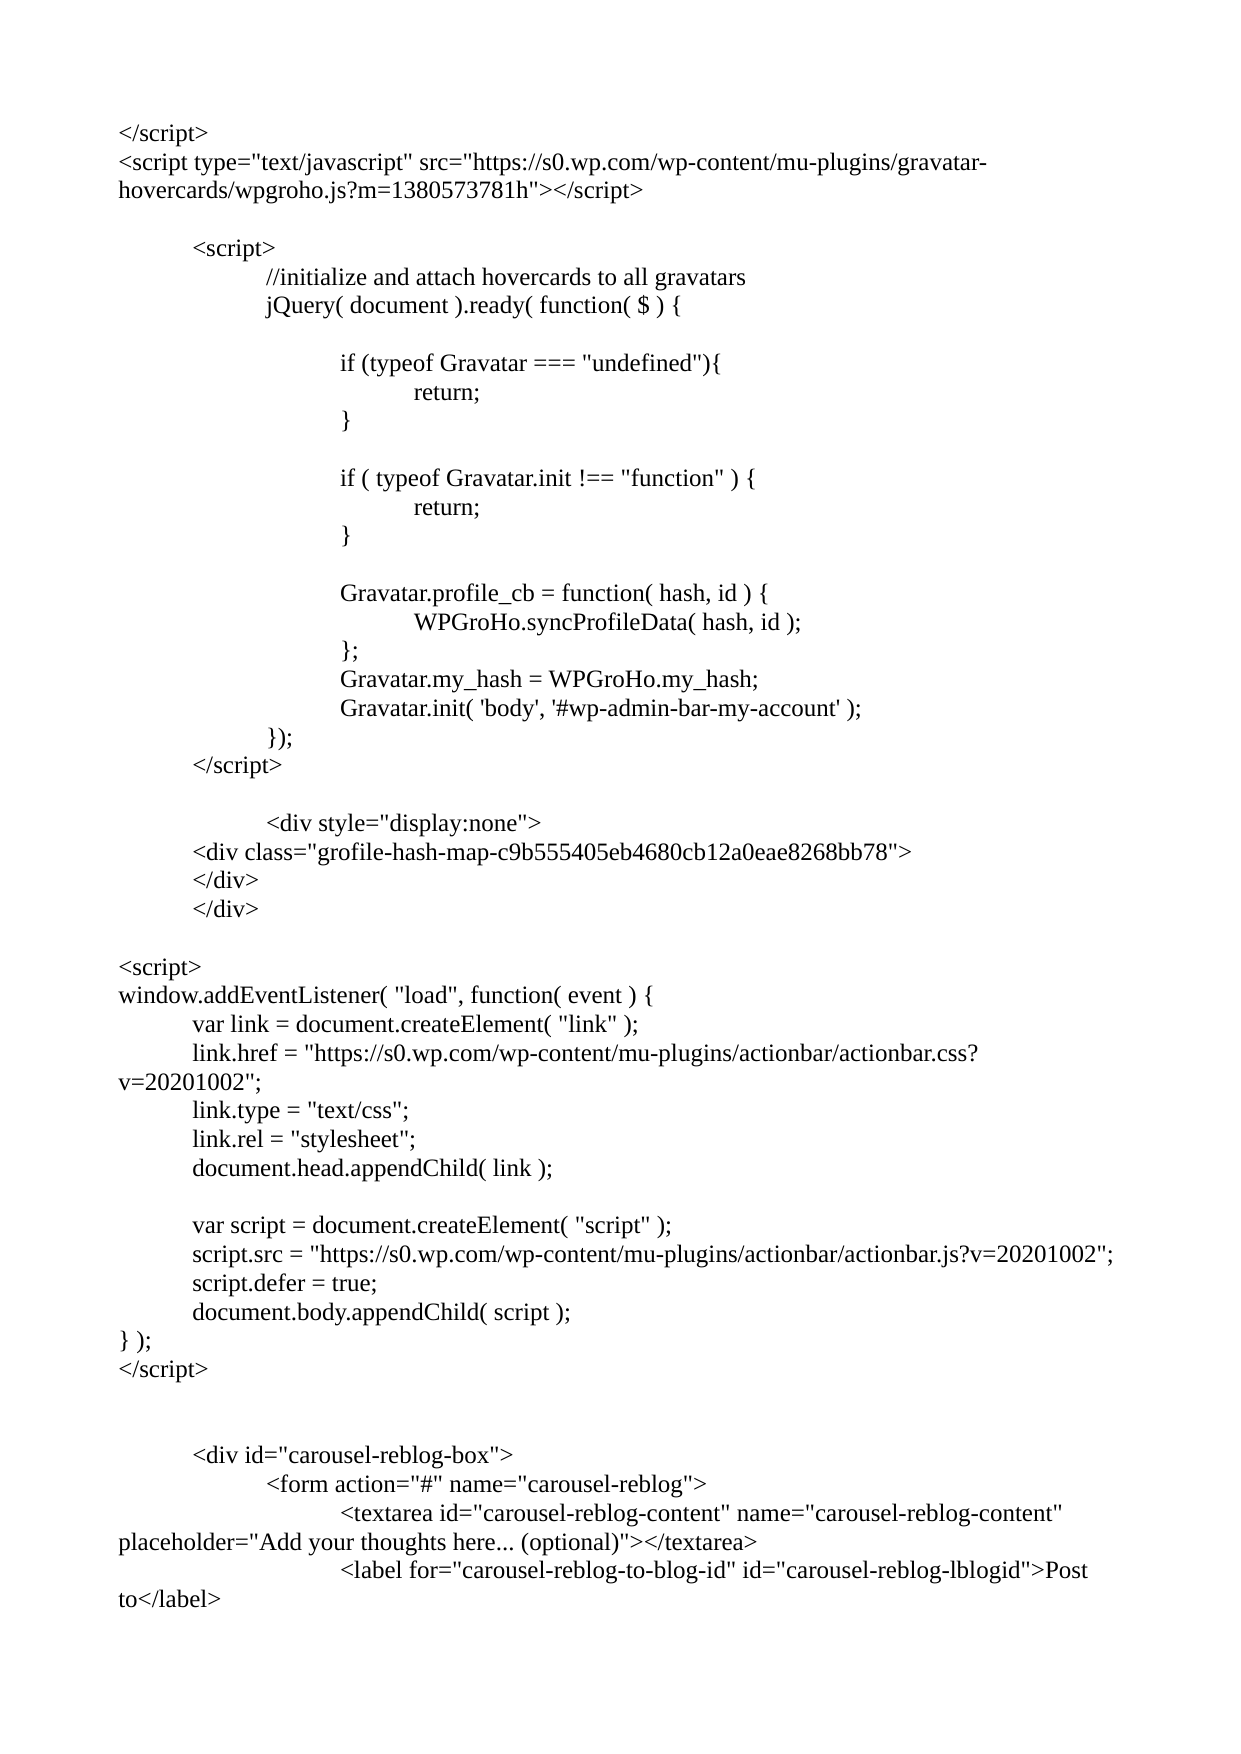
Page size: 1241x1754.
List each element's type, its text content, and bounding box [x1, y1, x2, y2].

text <form action="#" name="carousel-reblog"> [118, 1469, 1122, 1498]
text }; [118, 636, 1122, 664]
text Gravatar.profile_cb = function( hash, id ) { [118, 578, 1122, 607]
text link.type = "text/css"; [118, 1096, 1122, 1124]
text } ); [118, 1326, 1122, 1354]
text jQuery( document ).ready( function( $ ) { [118, 291, 1122, 319]
text link.href = "https://s0.wp.com/wp-content/mu-plugins/actionbar/actionbar.css?v=20201002"; [118, 1038, 1122, 1096]
text <div style="display:none"> [118, 808, 1122, 837]
text </script> [118, 1354, 1122, 1383]
text script.src = "https://s0.wp.com/wp-content/mu-plugins/actionbar/actionbar.js?v=20201002"; [118, 1239, 1122, 1268]
text <div id="carousel-reblog-box"> [118, 1441, 1122, 1469]
text WPGroHo.syncProfileData( hash, id ); [118, 607, 1122, 636]
text }); [118, 722, 1122, 751]
text if ( typeof Gravatar.init !== "function" ) { [118, 463, 1122, 492]
text </div> [118, 866, 1122, 894]
text <script> [118, 952, 1122, 981]
text //initialize and attach hovercards to all gravatars [118, 262, 1122, 291]
text </script> [118, 118, 1122, 147]
text return; [118, 377, 1122, 406]
text <textarea id="carousel-reblog-content" name="carousel-reblog-content" placeholder="Add your thoughts here... (optional)"></textarea> [118, 1498, 1122, 1556]
text document.body.appendChild( script ); [118, 1297, 1122, 1326]
text </script> [118, 751, 1122, 779]
text link.rel = "stylesheet"; [118, 1124, 1122, 1153]
text window.addEventListener( "load", function( event ) { [118, 981, 1122, 1009]
text script.defer = true; [118, 1268, 1122, 1297]
text var link = document.createElement( "link" ); [118, 1009, 1122, 1038]
text <div class="grofile-hash-map-c9b555405eb4680cb12a0eae8268bb78"> [118, 837, 1122, 866]
text <label for="carousel-reblog-to-blog-id" id="carousel-reblog-lblogid">Post to</label> [118, 1556, 1122, 1613]
text </div> [118, 894, 1122, 923]
text } [118, 521, 1122, 549]
text Gravatar.init( 'body', '#wp-admin-bar-my-account' ); [118, 693, 1122, 722]
text } [118, 406, 1122, 434]
text document.head.appendChild( link ); [118, 1153, 1122, 1182]
text var script = document.createElement( "script" ); [118, 1211, 1122, 1239]
text <script type="text/javascript" src="https://s0.wp.com/wp-content/mu-plugins/gravatar-hovercards/wpgroho.js?m=1380573781h"></script> [118, 147, 1122, 204]
text if (typeof Gravatar === "undefined"){ [118, 348, 1122, 377]
text Gravatar.my_hash = WPGroHo.my_hash; [118, 664, 1122, 693]
text <script> [118, 233, 1122, 262]
text return; [118, 492, 1122, 521]
